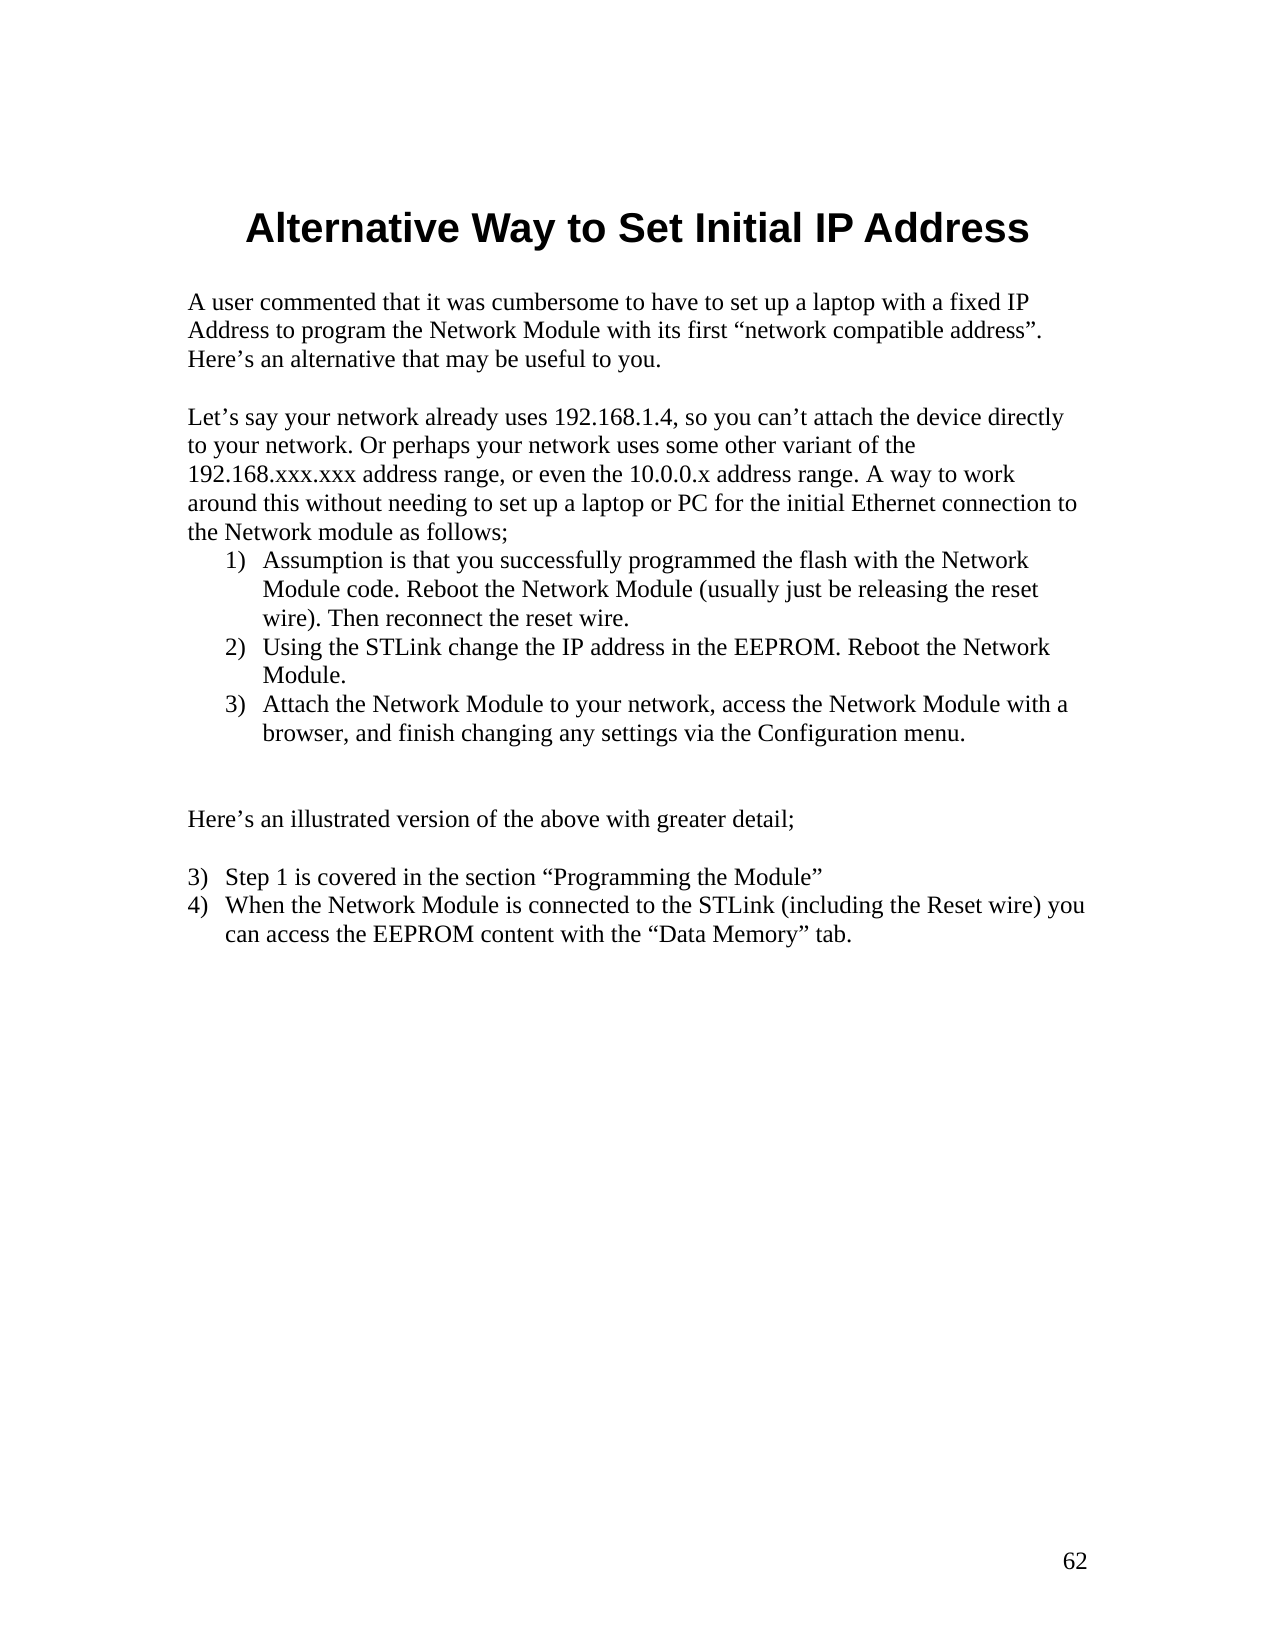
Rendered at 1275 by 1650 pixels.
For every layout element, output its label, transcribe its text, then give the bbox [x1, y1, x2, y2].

list Using the STLink change the IP address in the EEPROM. Reboot the Network Module. [225, 632, 1087, 689]
list Step 1 is covered in the section “Programming the Module” [187, 862, 1087, 890]
text A user commented that it was cumbersome to have to set up a laptop with a fixed IP Address to program the Network Module with its first “network compatible address”. Here’s an alternative that may be useful to you. [187, 287, 1087, 373]
text Let’s say your network already uses 192.168.1.4, so you can’t attach the device directly to your network. Or perhaps your network uses some other variant of the 192.168.xxx.xxx address range, or even the 10.0.0.x address range. A way to work around this without needing to set up a laptop or PC for the initial Ethernet connection to the Network module as follows; [187, 402, 1087, 545]
list When the Network Module is connected to the STLink (including the Reset wire) you can access the EEPROM content with the “Data Memory” tab. [187, 890, 1087, 948]
subtitle Alternative Way to Set Initial IP Address [187, 204, 1087, 252]
list Attach the Network Module to your network, access the Network Module with a browser, and finish changing any settings via the Configuration menu. [225, 689, 1087, 747]
list Assumption is that you successfully programmed the flash with the Network Module code. Reboot the Network Module (usually just be releasing the reset wire). Then reconnect the reset wire. [225, 545, 1087, 632]
text Here’s an illustrated version of the above with greater detail; [187, 804, 1087, 833]
